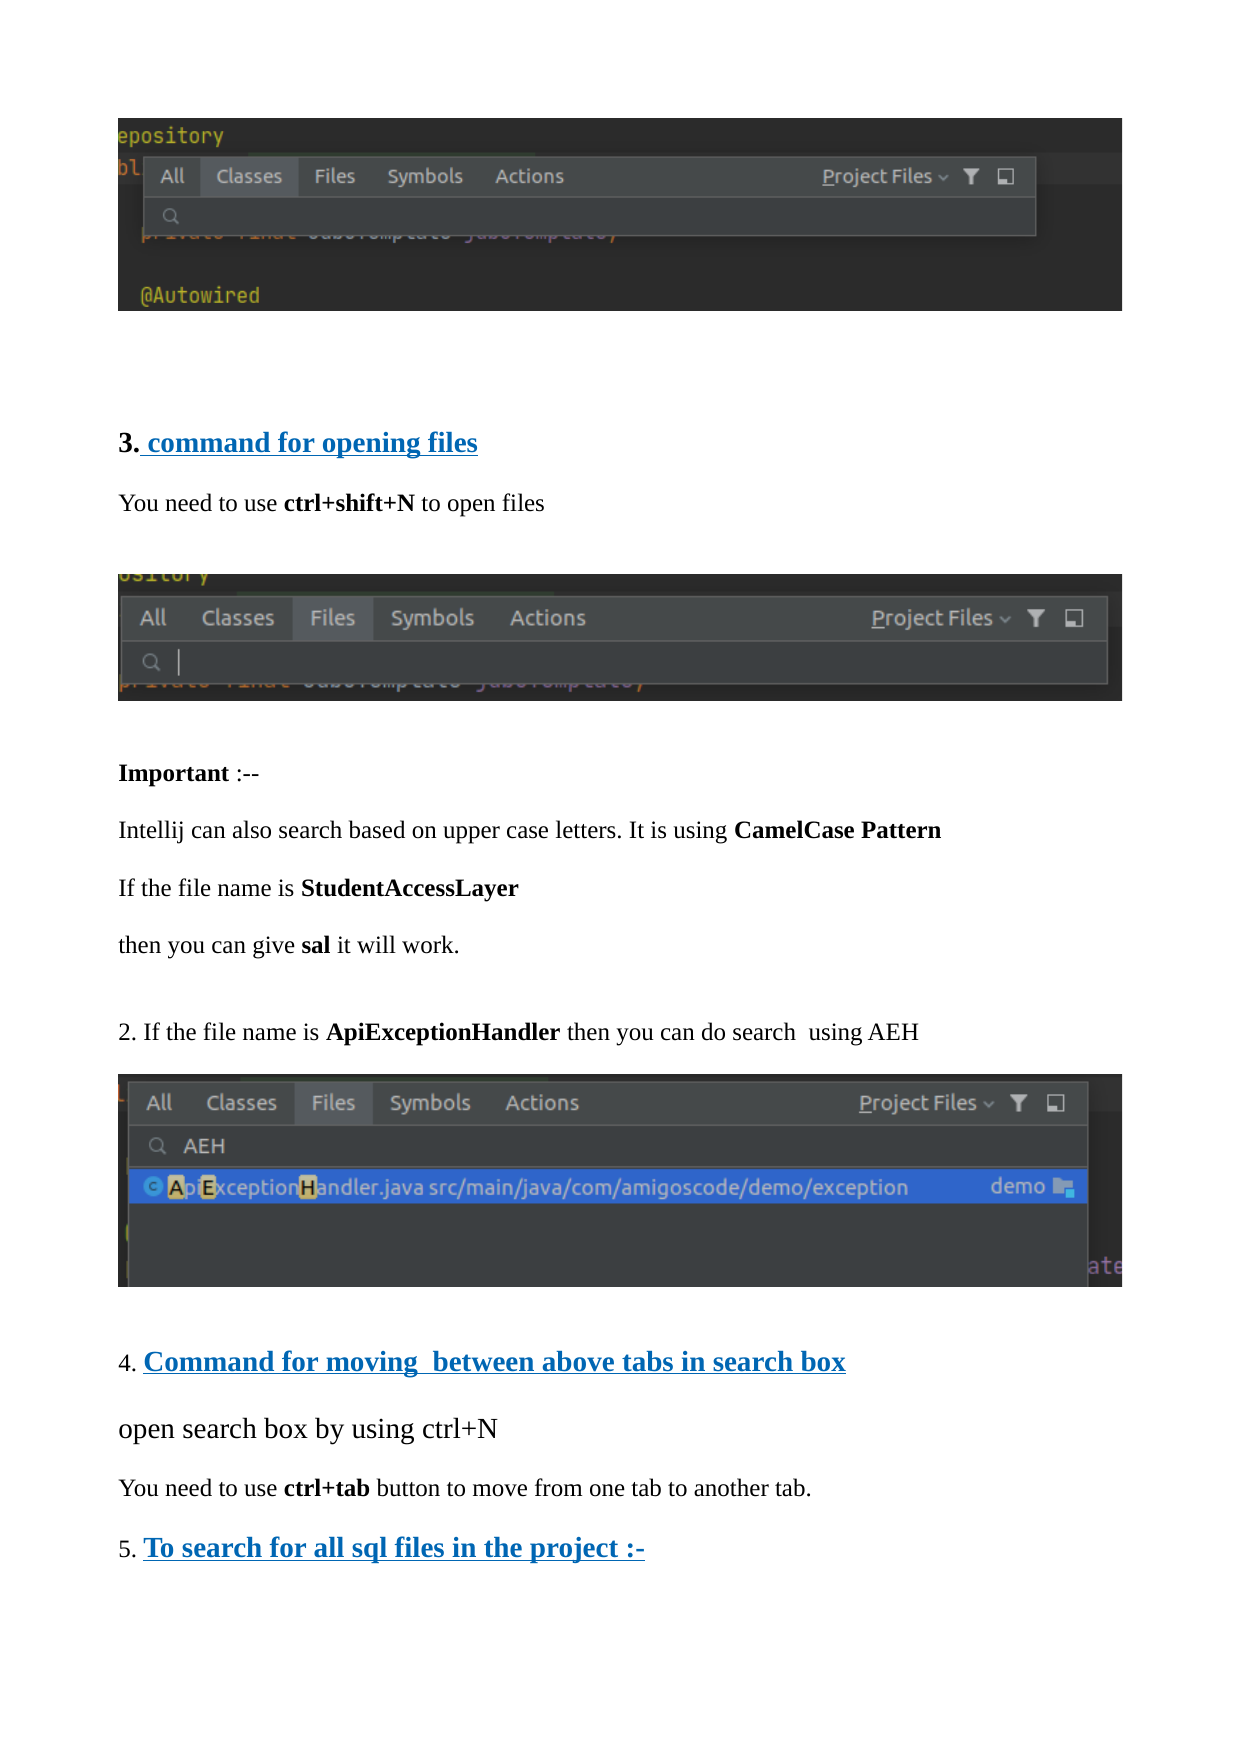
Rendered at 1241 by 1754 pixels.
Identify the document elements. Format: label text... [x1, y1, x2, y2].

text Important :-- [118, 758, 1122, 787]
text Intellij can also search based on upper case letters. It is using CamelCase Pattern [118, 815, 1122, 844]
text 2. If the file name is ApiExceptionHandler then you can do search using AEH [118, 1017, 1122, 1045]
text 3. command for opening files [118, 426, 1122, 459]
text You need to use ctrl+shift+N to open files [118, 488, 1122, 517]
text 5. To search for all sql files in the project :- [118, 1531, 1122, 1564]
text open search box by using ctrl+N [118, 1411, 1122, 1444]
text 4. Command for moving between above tabs in search box [118, 1344, 1122, 1377]
text You need to use ctrl+tab button to move from one tab to another tab. [118, 1473, 1122, 1502]
picture [118, 574, 1123, 701]
picture [118, 118, 1123, 311]
text If the file name is StudentAccessLayer [118, 873, 1122, 902]
text then you can give sal it will work. [118, 930, 1122, 959]
picture [118, 1074, 1123, 1287]
